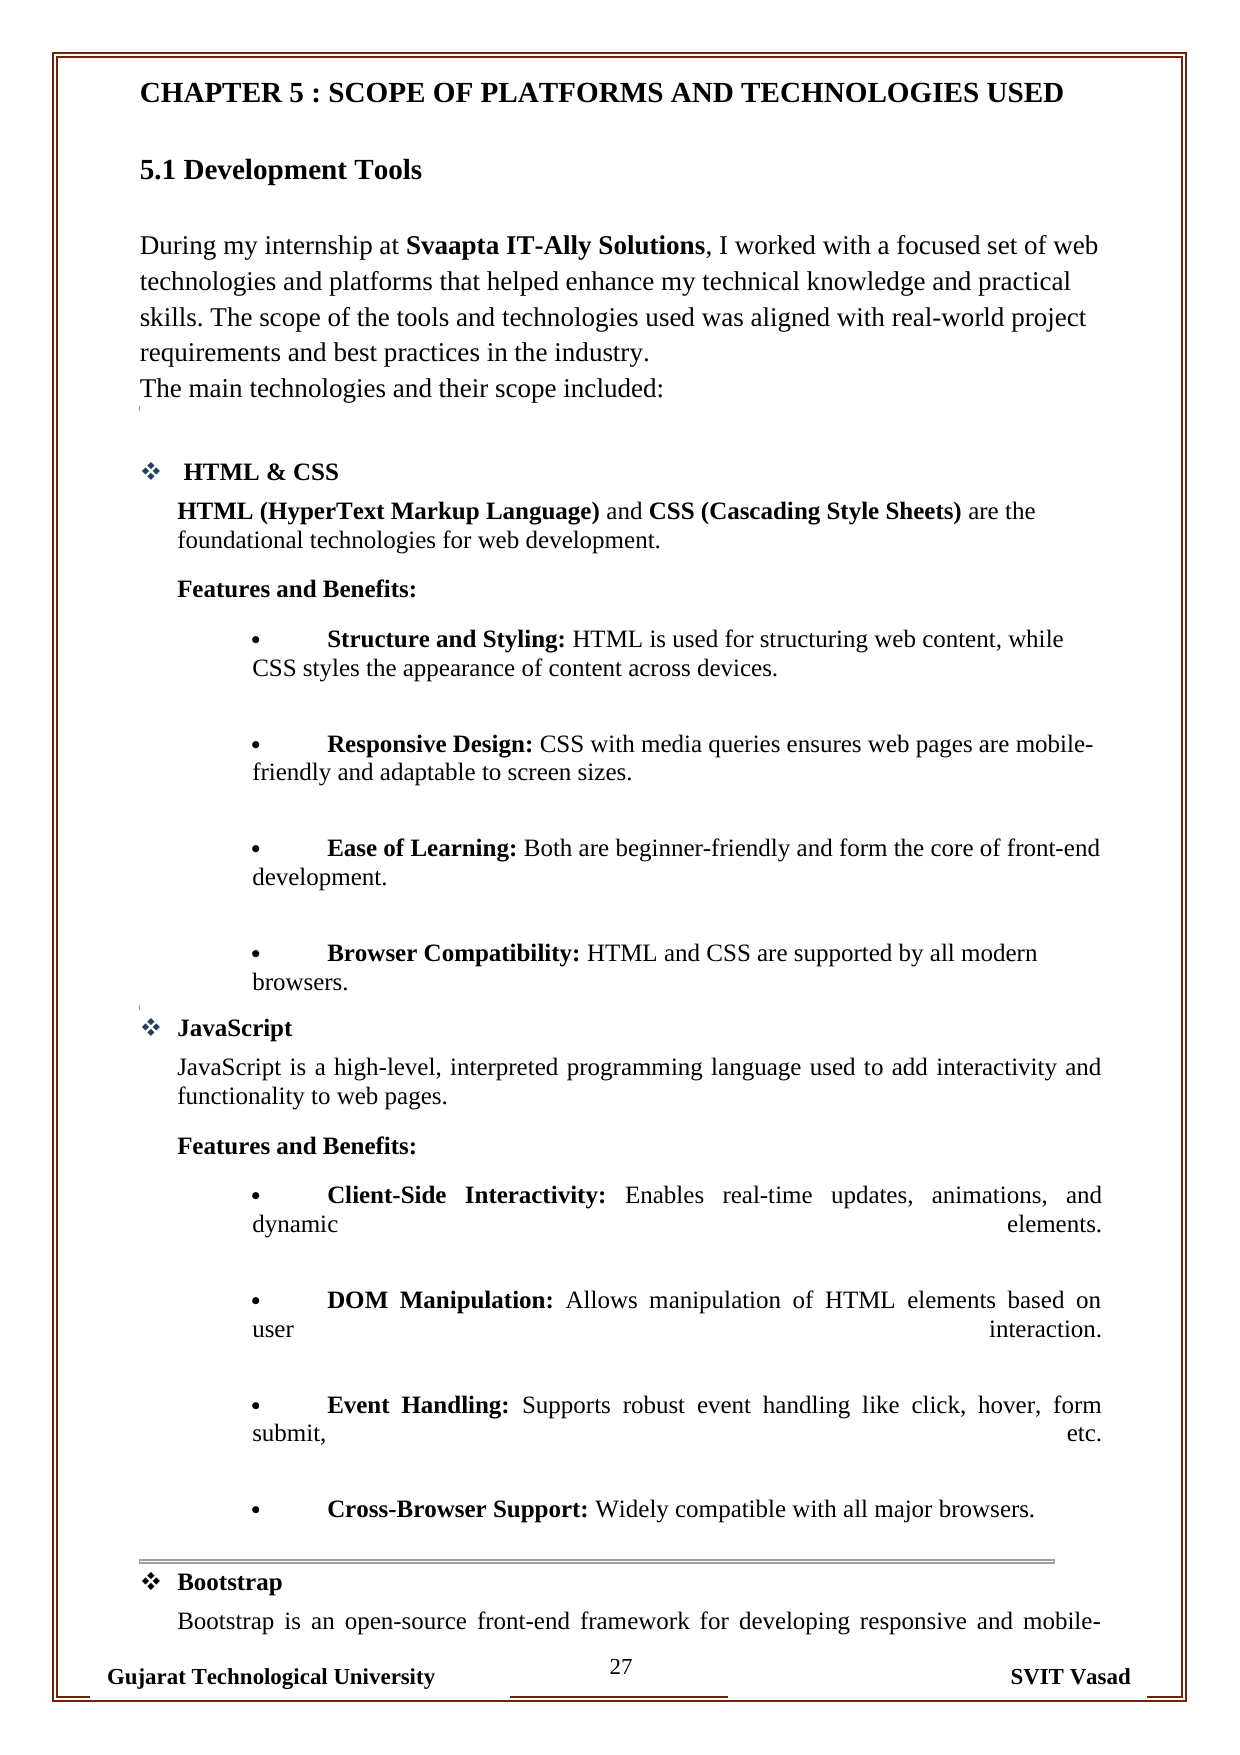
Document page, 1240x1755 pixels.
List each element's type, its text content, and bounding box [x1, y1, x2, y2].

text HTML (HyperText Markup Language) and CSS (Cascading Style Sheets) are the foundational technologies for web development. [177, 496, 1102, 553]
text The main technologies and their scope included: [139, 372, 1102, 410]
list Structure and Styling: HTML is used for structuring web content, while CSS styles the appearance of content across devices. [252, 624, 1102, 708]
text Bootstrap is an open-source front-end framework for developing responsive and mobile- [177, 1606, 1102, 1635]
text During my internship at Svaapta IT-Ally Solutions, I worked with a focused set of web technologies and platforms that helped enhance my technical knowledge and practical skills. The scope of the tools and technologies used was aligned with real-world project requirements and best practices in the industry. [139, 229, 1102, 367]
subtitle Bootstrap [139, 1567, 1102, 1596]
list Responsive Design: CSS with media queries ensures web pages are mobile-friendly and adaptable to screen sizes. [252, 729, 1102, 812]
subtitle HTML & CSS [139, 457, 1102, 486]
subtitle JavaScript [139, 1013, 1102, 1042]
list Cross-Browser Support: Widely compatible with all major browsers. [252, 1494, 1102, 1523]
list Browser Compatibility: HTML and CSS are supported by all modern browsers. [252, 938, 1102, 996]
list DOM Manipulation: Allows manipulation of HTML elements based on user interaction. [252, 1285, 1102, 1369]
text JavaScript is a high-level, interpreted programming language used to add interactivity and functionality to web pages. [177, 1052, 1102, 1110]
text CHAPTER 5 : SCOPE OF PLATFORMS AND TECHNOLOGIES USED [139, 75, 1102, 108]
list Ease of Learning: Both are beginner-friendly and form the core of front-end development. [252, 833, 1102, 917]
list Client-Side Interactivity: Enables real-time updates, animations, and dynamic elements. [252, 1180, 1102, 1264]
text Features and Benefits: [177, 574, 1102, 603]
list Event Handling: Supports robust event handling like click, hover, form submit, etc. [252, 1390, 1102, 1474]
text Features and Benefits: [177, 1131, 1102, 1159]
text 5.1 Development Tools [139, 152, 1102, 186]
